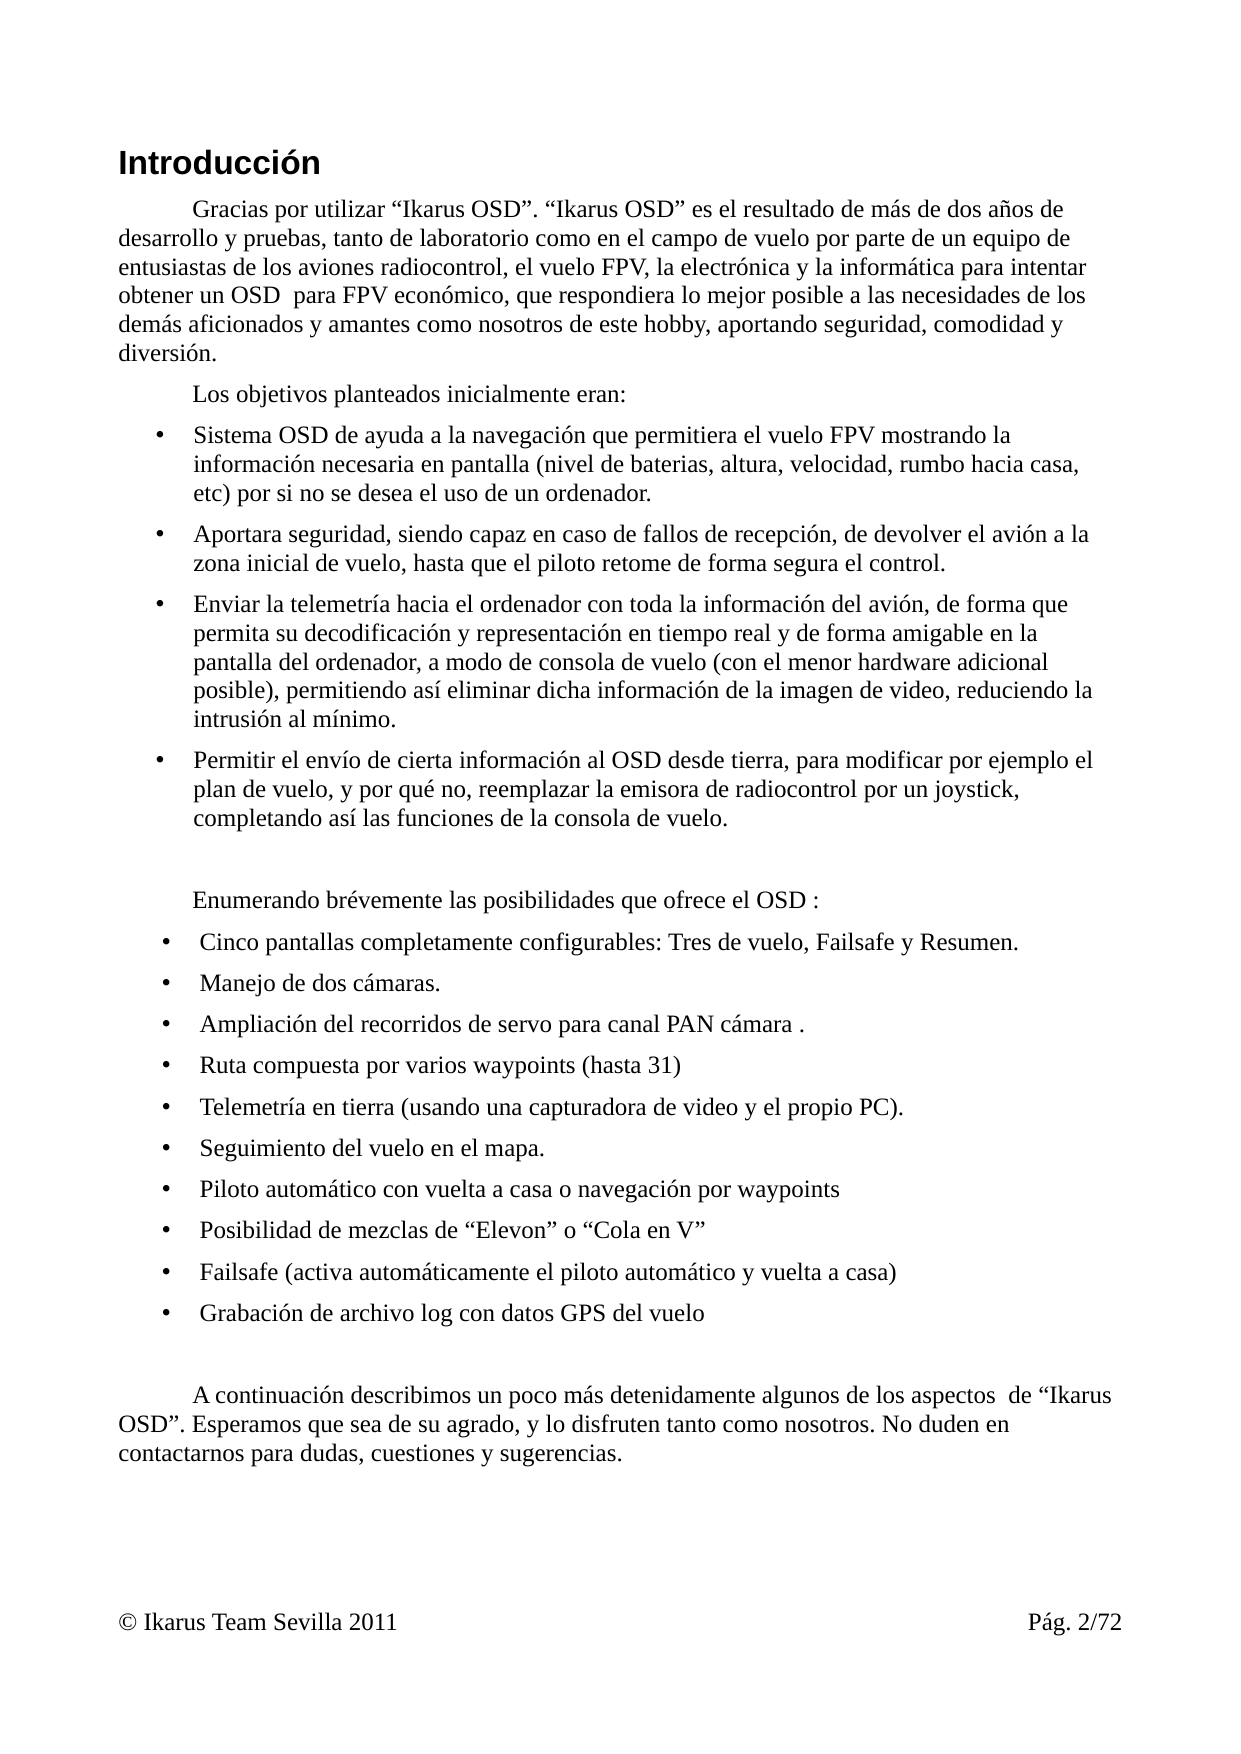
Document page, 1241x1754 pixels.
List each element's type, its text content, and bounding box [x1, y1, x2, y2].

list Telemetría en tierra (usando una capturadora de video y el propio PC). [162, 1092, 1122, 1121]
list Permitir el envío de cierta información al OSD desde tierra, para modificar por ejemplo el plan de vuelo, y por qué no, reemplazar la emisora de radiocontrol por un joystick, completando así las funciones de la consola de vuelo. [156, 746, 1122, 832]
list Ampliación del recorridos de servo para canal PAN cámara . [162, 1009, 1122, 1038]
list Posibilidad de mezclas de “Elevon” o “Cola en V” [162, 1216, 1122, 1244]
list Piloto automático con vuelta a casa o navegación por waypoints [162, 1174, 1122, 1203]
list Cinco pantallas completamente configurables: Tres de vuelo, Failsafe y Resumen. [162, 927, 1122, 956]
text Los objetivos planteados inicialmente eran: [118, 379, 1122, 408]
list Enviar la telemetría hacia el ordenador con toda la información del avión, de forma que permita su decodificación y representación en tiempo real y de forma amigable en la pantalla del ordenador, a modo de consola de vuelo (con el menor hardware adicional posible), permitiendo así eliminar dicha información de la imagen de video, reduciendo la intrusión al mínimo. [156, 589, 1122, 733]
text Gracias por utilizar “Ikarus OSD”. “Ikarus OSD” es el resultado de más de dos años de desarrollo y pruebas, tanto de laboratorio como en el campo de vuelo por parte de un equipo de entusiastas de los aviones radiocontrol, el vuelo FPV, la electrónica y la informática para intentar obtener un OSD para FPV económico, que respondiera lo mejor posible a las necesidades de los demás aficionados y amantes como nosotros de este hobby, aportando seguridad, comodidad y diversión. [118, 194, 1122, 367]
list Sistema OSD de ayuda a la navegación que permitiera el vuelo FPV mostrando la información necesaria en pantalla (nivel de baterias, altura, velocidad, rumbo hacia casa, etc) por si no se desea el uso de un ordenador. [156, 421, 1122, 507]
text Enumerando brévemente las posibilidades que ofrece el OSD : [118, 886, 1122, 914]
text A continuación describimos un poco más detenidamente algunos de los aspectos de “Ikarus OSD”. Esperamos que sea de su agrado, y lo disfruten tanto como nosotros. No duden en contactarnos para dudas, cuestiones y sugerencias. [118, 1381, 1122, 1467]
list Failsafe (activa automáticamente el piloto automático y vuelta a casa) [162, 1257, 1122, 1286]
list Ruta compuesta por varios waypoints (hasta 31) [162, 1051, 1122, 1079]
list Grabación de archivo log con datos GPS del vuelo [162, 1298, 1122, 1327]
subtitle Introducción [118, 143, 1122, 182]
list Aportara seguridad, siendo capaz en caso de fallos de recepción, de devolver el avión a la zona inicial de vuelo, hasta que el piloto retome de forma segura el control. [156, 519, 1122, 577]
list Manejo de dos cámaras. [162, 968, 1122, 997]
list Seguimiento del vuelo en el mapa. [162, 1133, 1122, 1162]
